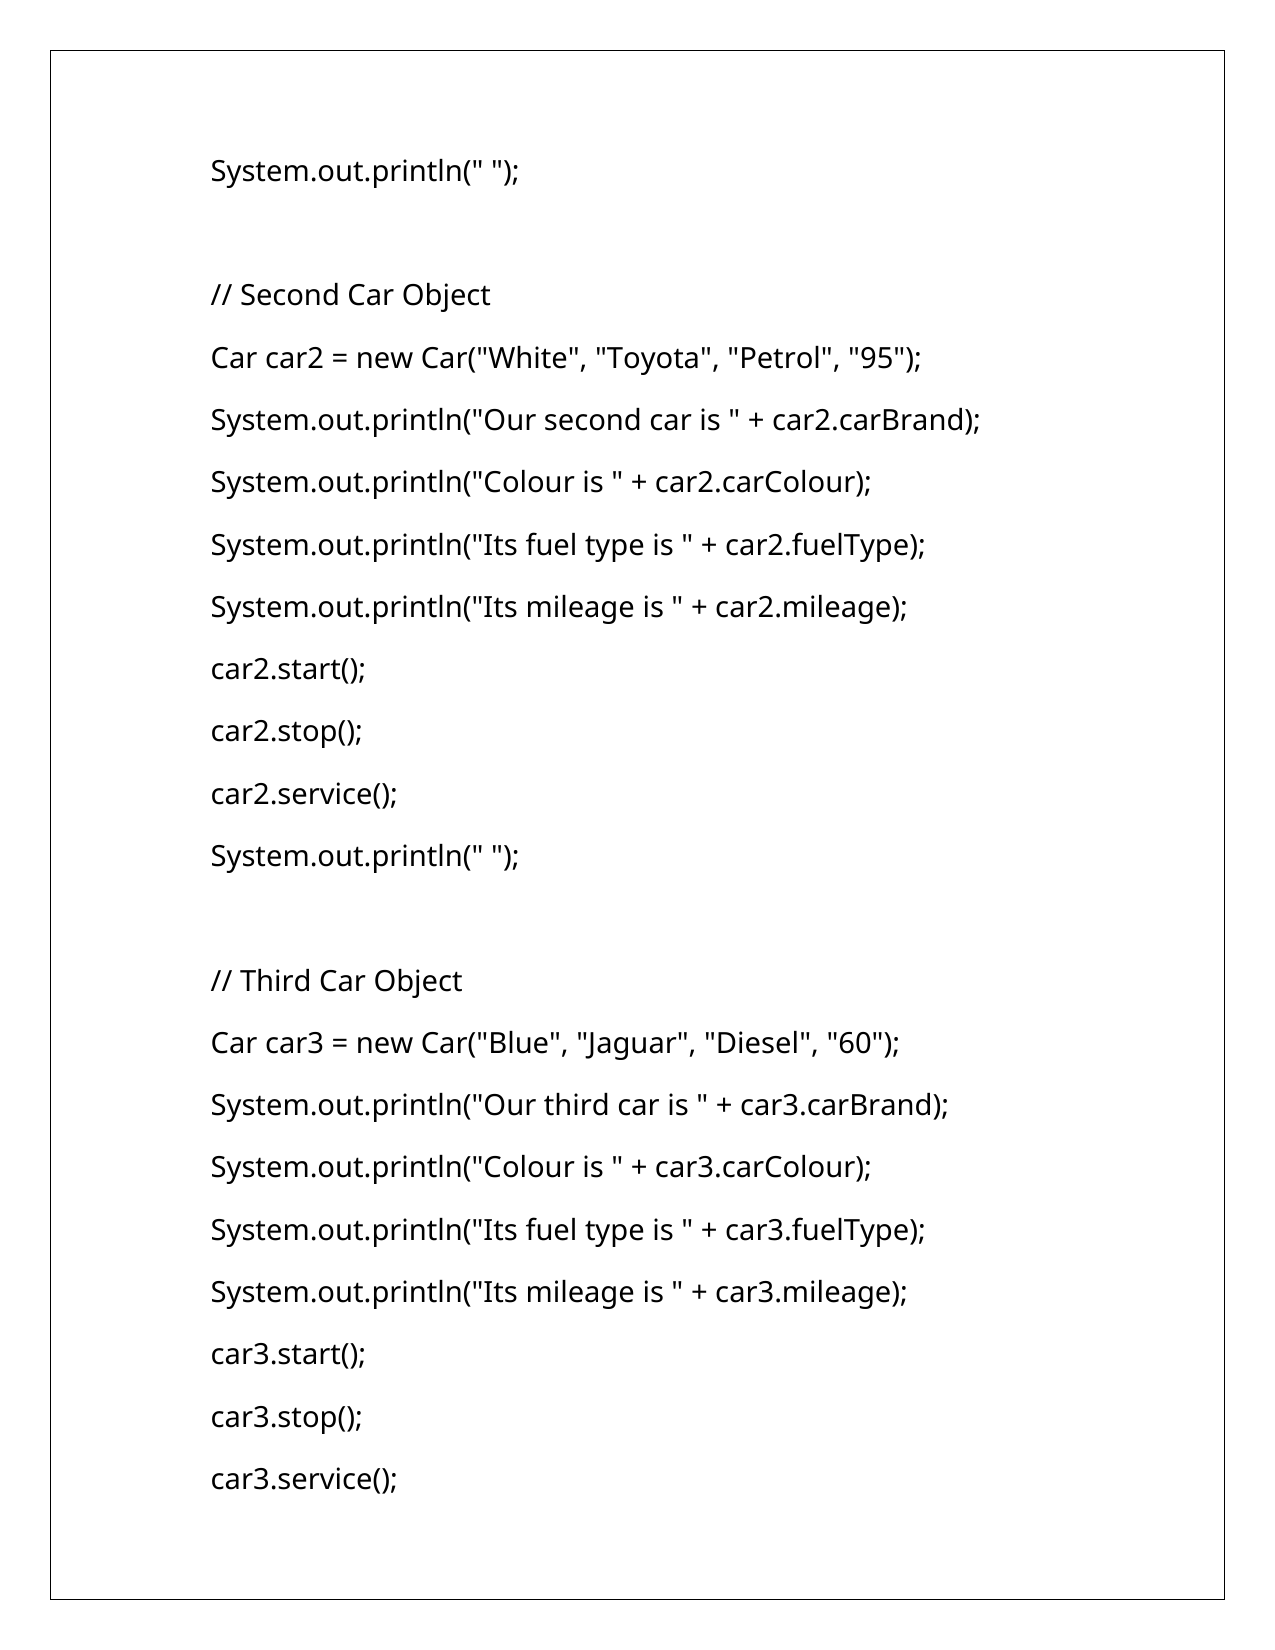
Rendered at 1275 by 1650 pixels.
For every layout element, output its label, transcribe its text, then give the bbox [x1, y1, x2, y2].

text System.out.println("Its fuel type is " + car3.fuelType); [150, 1209, 1125, 1249]
text // Second Car Object [150, 274, 1125, 314]
text Car car2 = new Car("White", "Toyota", "Petrol", "95"); [150, 337, 1125, 377]
text System.out.println("Colour is " + car3.carColour); [150, 1147, 1125, 1186]
text System.out.println("Its mileage is " + car3.mileage); [150, 1271, 1125, 1311]
text System.out.println("Colour is " + car2.carColour); [150, 461, 1125, 501]
text System.out.println("Our second car is " + car2.carBrand); [150, 399, 1125, 439]
text car3.service(); [150, 1458, 1125, 1498]
text Car car3 = new Car("Blue", "Jaguar", "Diesel", "60"); [150, 1022, 1125, 1062]
text car2.start(); [150, 648, 1125, 688]
text System.out.println(" "); [150, 835, 1125, 875]
text car2.stop(); [150, 711, 1125, 750]
text car3.stop(); [150, 1396, 1125, 1436]
text car2.service(); [150, 773, 1125, 813]
text // Third Car Object [150, 960, 1125, 999]
text System.out.println("Our third car is " + car3.carBrand); [150, 1084, 1125, 1124]
text car3.start(); [150, 1333, 1125, 1373]
text System.out.println("Its mileage is " + car2.mileage); [150, 586, 1125, 626]
text System.out.println(" "); [150, 150, 1125, 190]
text System.out.println("Its fuel type is " + car2.fuelType); [150, 524, 1125, 563]
